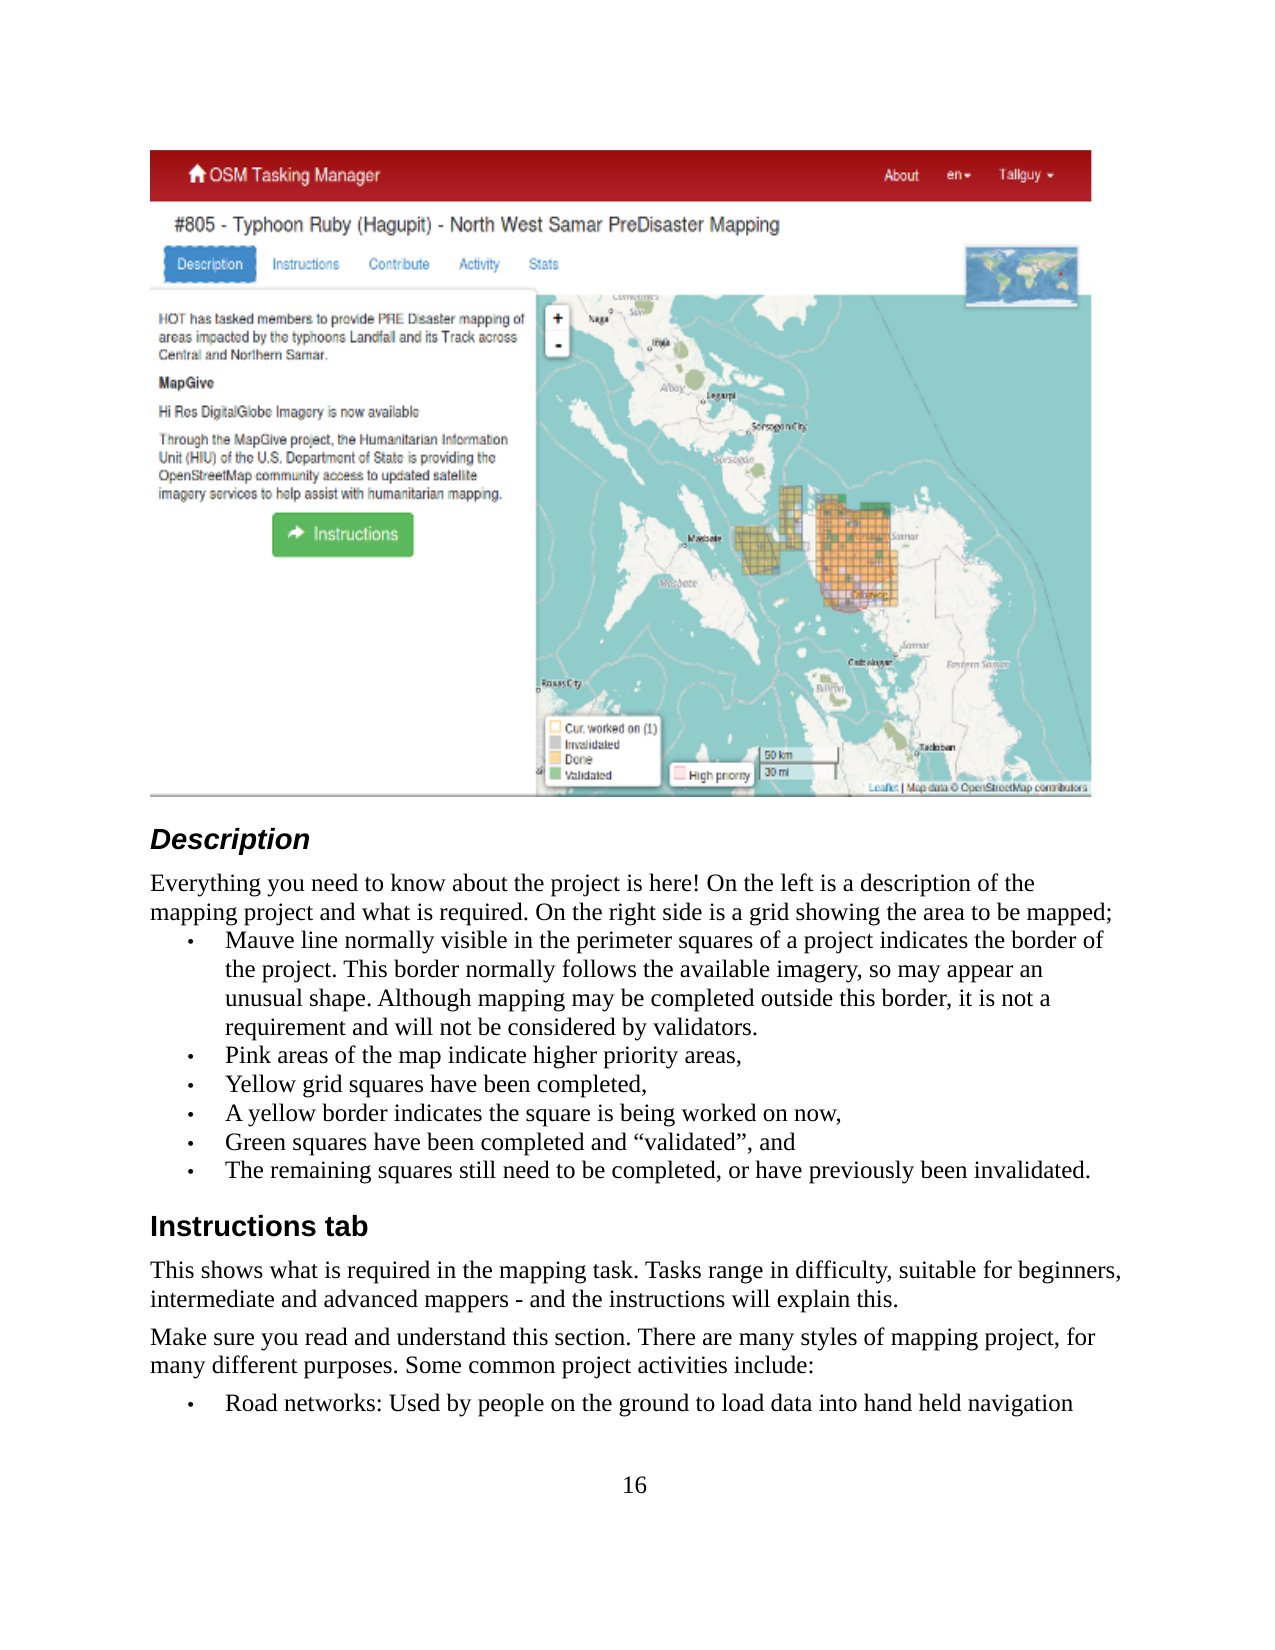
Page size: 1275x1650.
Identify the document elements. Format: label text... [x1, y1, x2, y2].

list Yellow grid squares have been completed, [187, 1069, 1125, 1098]
list The remaining squares still need to be completed, or have previously been invalidated. [187, 1156, 1125, 1184]
list A yellow border indicates the square is being worked on now, [187, 1098, 1125, 1127]
text Make sure you read and understand this section. There are many styles of mapping project, for many different purposes. Some common project activities include: [150, 1322, 1125, 1379]
list Pink areas of the map indicate higher priority areas, [187, 1041, 1125, 1069]
list Road networks: Used by people on the ground to load data into hand held navigation [187, 1388, 1125, 1417]
picture [150, 150, 1092, 797]
text This shows what is required in the mapping task. Tasks range in difficulty, suitable for beginners, intermediate and advanced mappers - and the instructions will explain this. [150, 1255, 1125, 1313]
subtitle Description [150, 822, 1125, 856]
list Mauve line normally visible in the perimeter squares of a project indicates the border of the project. This border normally follows the available imagery, so may appear an unusual shape. Although mapping may be completed outside this border, it is not a requirement and will not be considered by validators. [187, 926, 1125, 1041]
subtitle Instructions tab [150, 1209, 1125, 1243]
list Green squares have been completed and “validated”, and [187, 1127, 1125, 1156]
text Everything you need to know about the project is here! On the left is a description of the mapping project and what is required. On the right side is a grid showing the area to be mapped; [150, 868, 1125, 926]
